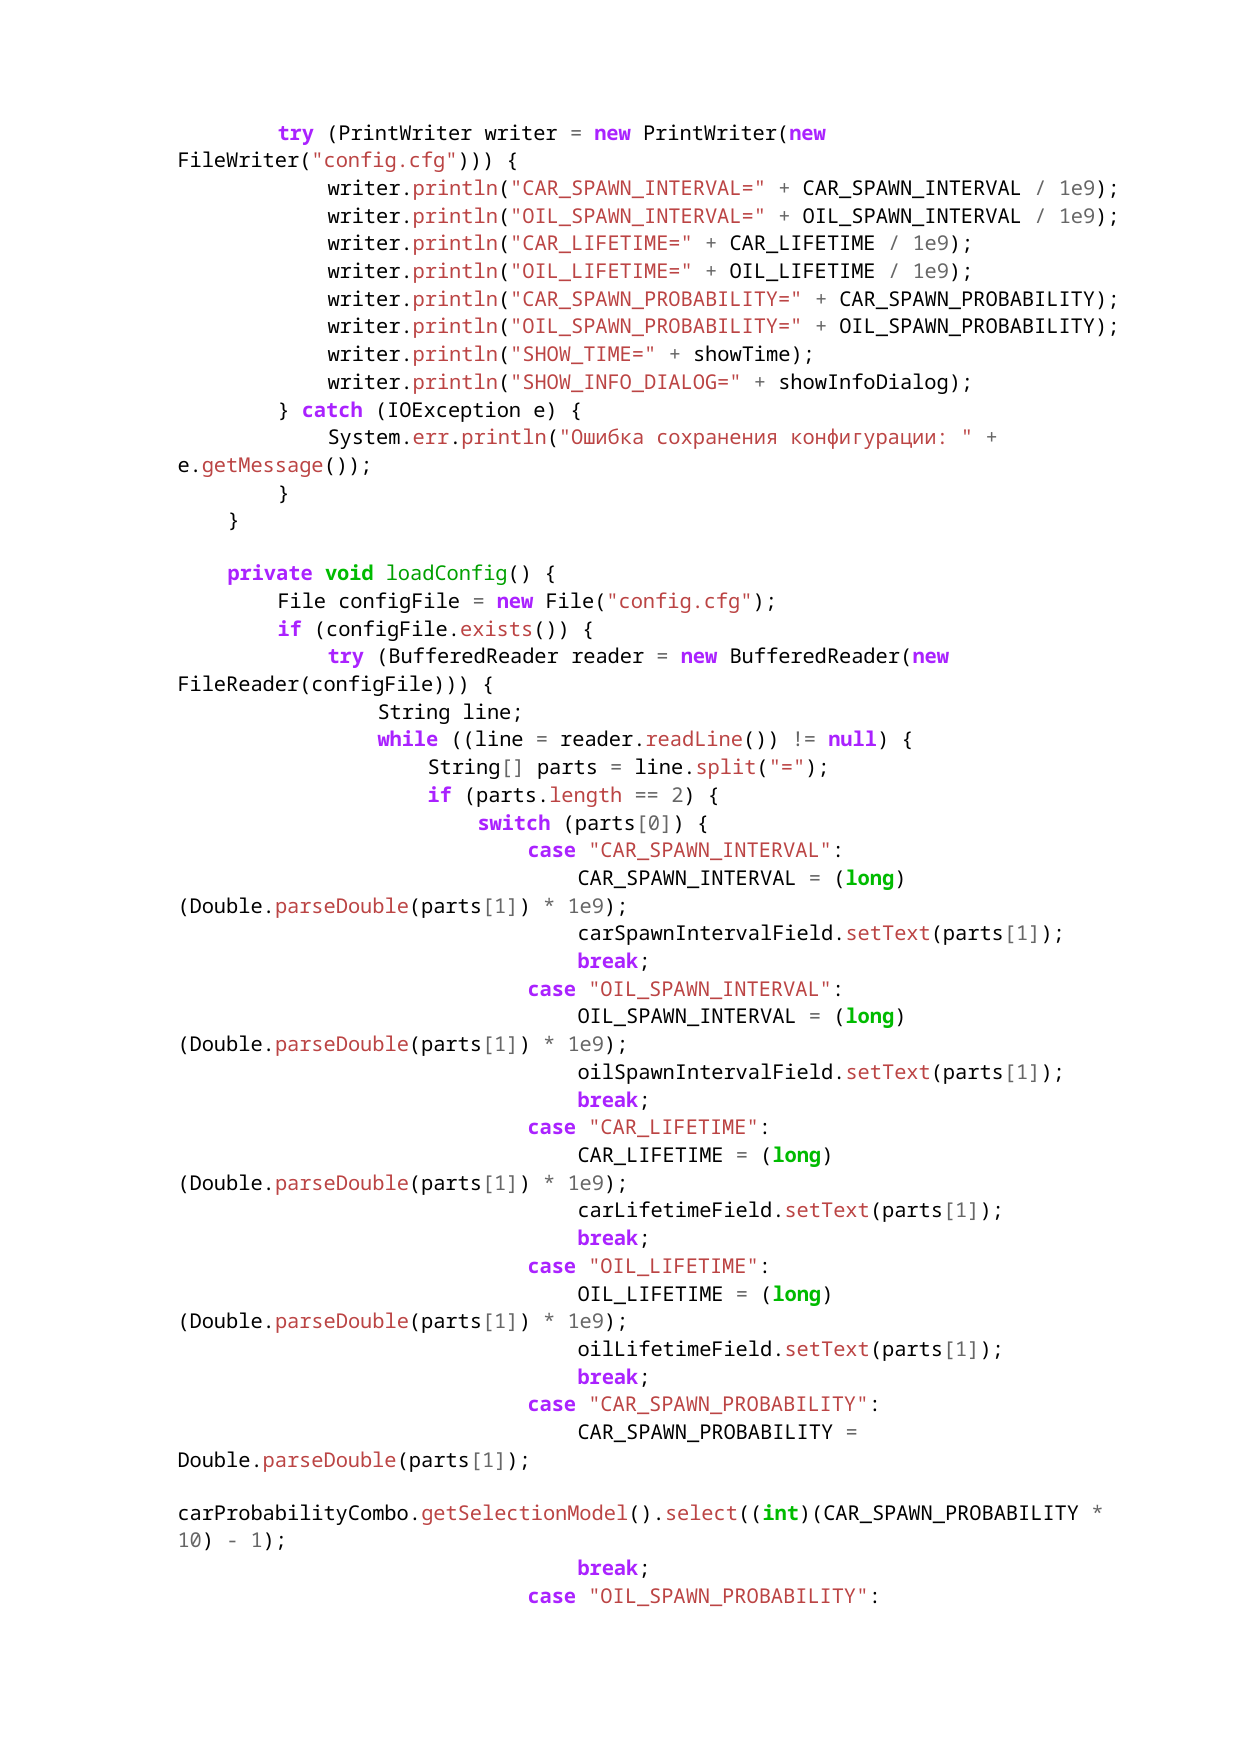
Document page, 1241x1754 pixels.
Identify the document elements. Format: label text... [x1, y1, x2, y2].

text OIL_LIFETIME = (long)(Double.parseDouble(parts[1]) * 1e9); [177, 1279, 1152, 1334]
text oilLifetimeField.setText(parts[1]); [177, 1334, 1152, 1362]
text CAR_SPAWN_PROBABILITY = Double.parseDouble(parts[1]); [177, 1418, 1152, 1473]
text } [177, 478, 1152, 506]
text while ((line = reader.readLine()) != null) { [177, 725, 1152, 753]
text carSpawnIntervalField.setText(parts[1]); [177, 919, 1152, 947]
text writer.println("SHOW_INFO_DIALOG=" + showInfoDialog); [177, 367, 1152, 395]
text break; [177, 947, 1152, 974]
text } [177, 506, 1152, 534]
text switch (parts[0]) { [177, 808, 1152, 836]
text break; [177, 1224, 1152, 1251]
text carLifetimeField.setText(parts[1]); [177, 1196, 1152, 1224]
text break; [177, 1085, 1152, 1113]
text case "CAR_SPAWN_INTERVAL": [177, 836, 1152, 863]
text String[] parts = line.split("="); [177, 753, 1152, 780]
text case "OIL_SPAWN_PROBABILITY": [177, 1581, 1152, 1609]
text try (PrintWriter writer = new PrintWriter(new FileWriter("config.cfg"))) { [177, 118, 1152, 173]
text writer.println("OIL_SPAWN_INTERVAL=" + OIL_SPAWN_INTERVAL / 1e9); [177, 201, 1152, 229]
text writer.println("OIL_SPAWN_PROBABILITY=" + OIL_SPAWN_PROBABILITY); [177, 312, 1152, 340]
text break; [177, 1553, 1152, 1581]
text case "CAR_SPAWN_PROBABILITY": [177, 1390, 1152, 1418]
text writer.println("OIL_LIFETIME=" + OIL_LIFETIME / 1e9); [177, 257, 1152, 284]
text if (parts.length == 2) { [177, 780, 1152, 808]
text CAR_LIFETIME = (long)(Double.parseDouble(parts[1]) * 1e9); [177, 1141, 1152, 1196]
text private void loadConfig() { [177, 559, 1152, 586]
text CAR_SPAWN_INTERVAL = (long)(Double.parseDouble(parts[1]) * 1e9); [177, 863, 1152, 919]
text oilSpawnIntervalField.setText(parts[1]); [177, 1057, 1152, 1085]
text case "CAR_LIFETIME": [177, 1113, 1152, 1141]
text break; [177, 1362, 1152, 1390]
text carProbabilityCombo.getSelectionModel().select((int)(CAR_SPAWN_PROBABILITY * 10) - 1); [177, 1473, 1152, 1553]
text OIL_SPAWN_INTERVAL = (long)(Double.parseDouble(parts[1]) * 1e9); [177, 1002, 1152, 1057]
text String line; [177, 697, 1152, 725]
text writer.println("CAR_SPAWN_INTERVAL=" + CAR_SPAWN_INTERVAL / 1e9); [177, 173, 1152, 201]
text try (BufferedReader reader = new BufferedReader(new FileReader(configFile))) { [177, 642, 1152, 697]
text writer.println("CAR_LIFETIME=" + CAR_LIFETIME / 1e9); [177, 229, 1152, 257]
text System.err.println("Ошибка сохранения конфигурации: " + e.getMessage()); [177, 423, 1152, 478]
text writer.println("CAR_SPAWN_PROBABILITY=" + CAR_SPAWN_PROBABILITY); [177, 284, 1152, 312]
text File configFile = new File("config.cfg"); [177, 586, 1152, 614]
text case "OIL_LIFETIME": [177, 1251, 1152, 1279]
text } catch (IOException e) { [177, 395, 1152, 423]
text if (configFile.exists()) { [177, 614, 1152, 642]
text writer.println("SHOW_TIME=" + showTime); [177, 340, 1152, 367]
text case "OIL_SPAWN_INTERVAL": [177, 974, 1152, 1002]
